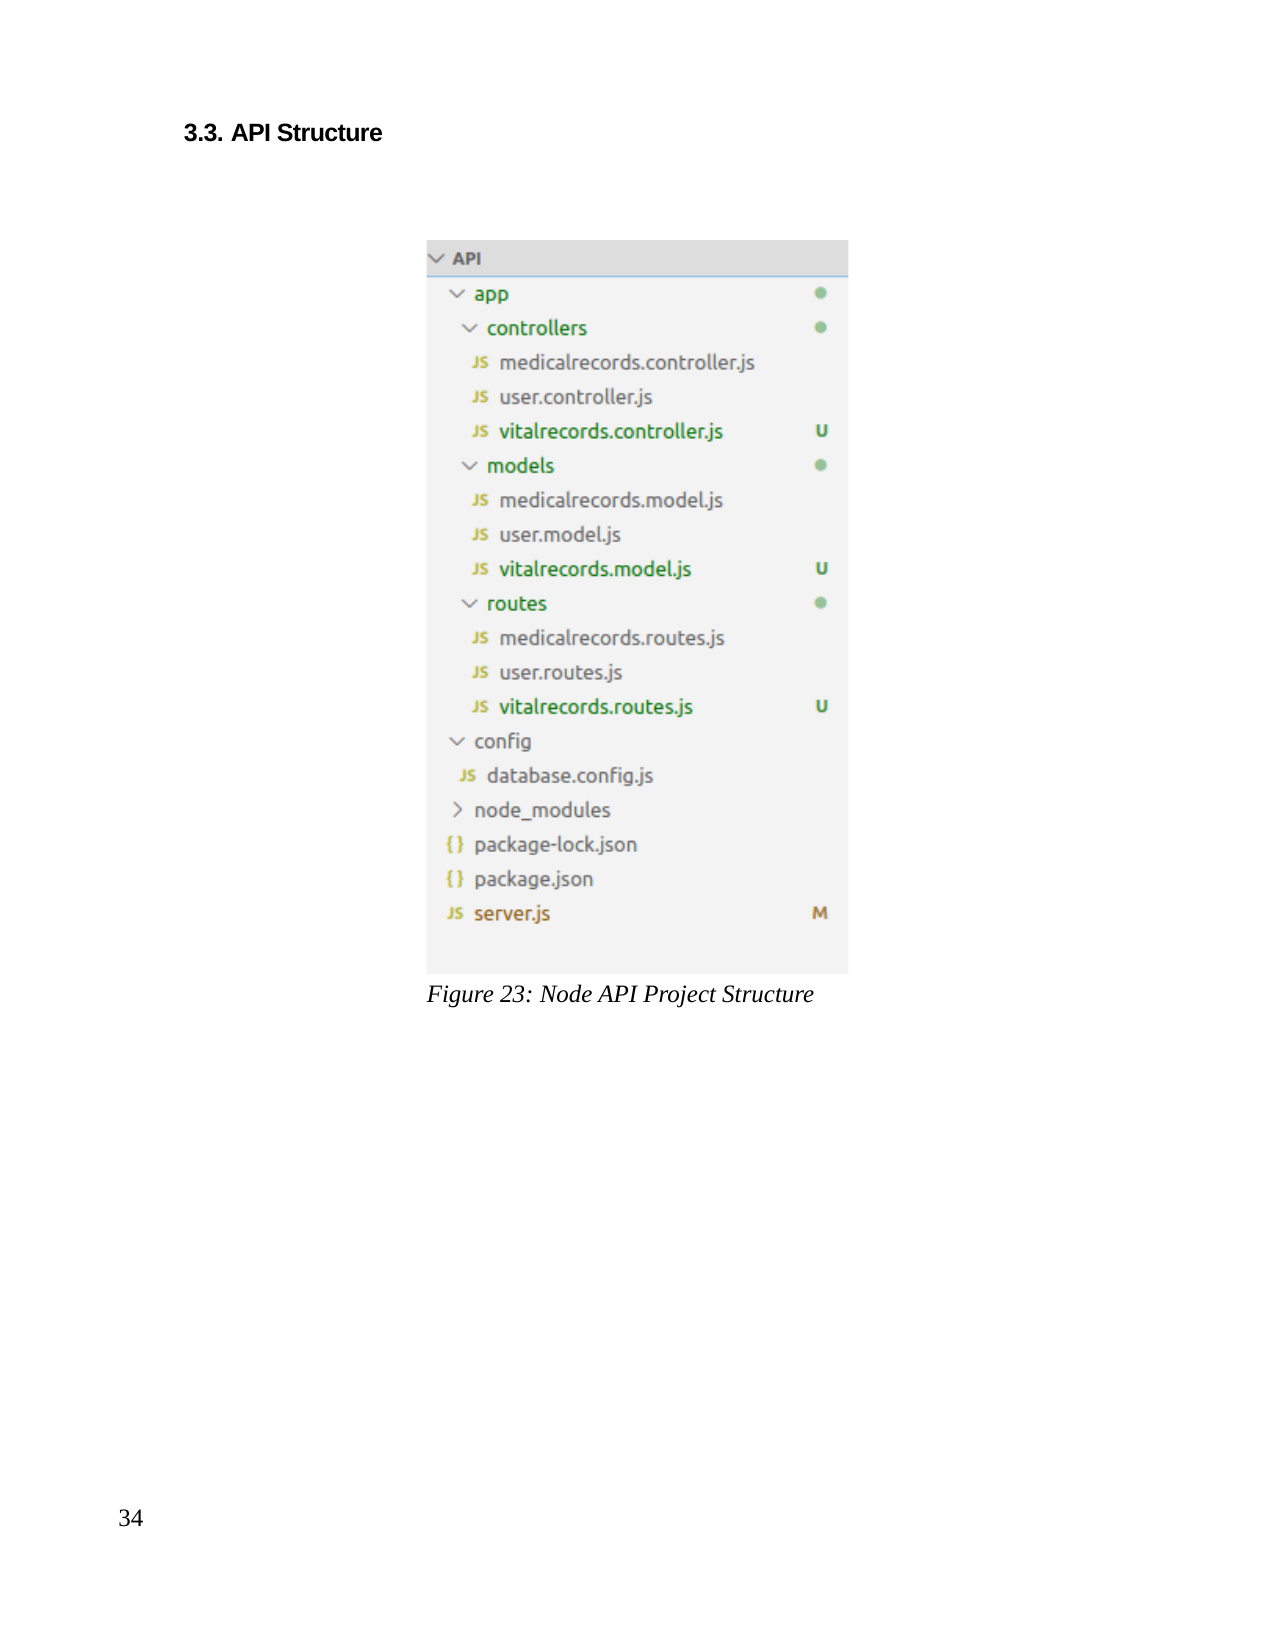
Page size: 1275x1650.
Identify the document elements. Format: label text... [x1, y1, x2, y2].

list API Structure [184, 118, 1157, 147]
text Figure 23: Node API Project Structure [427, 974, 848, 1008]
picture [426, 240, 849, 974]
